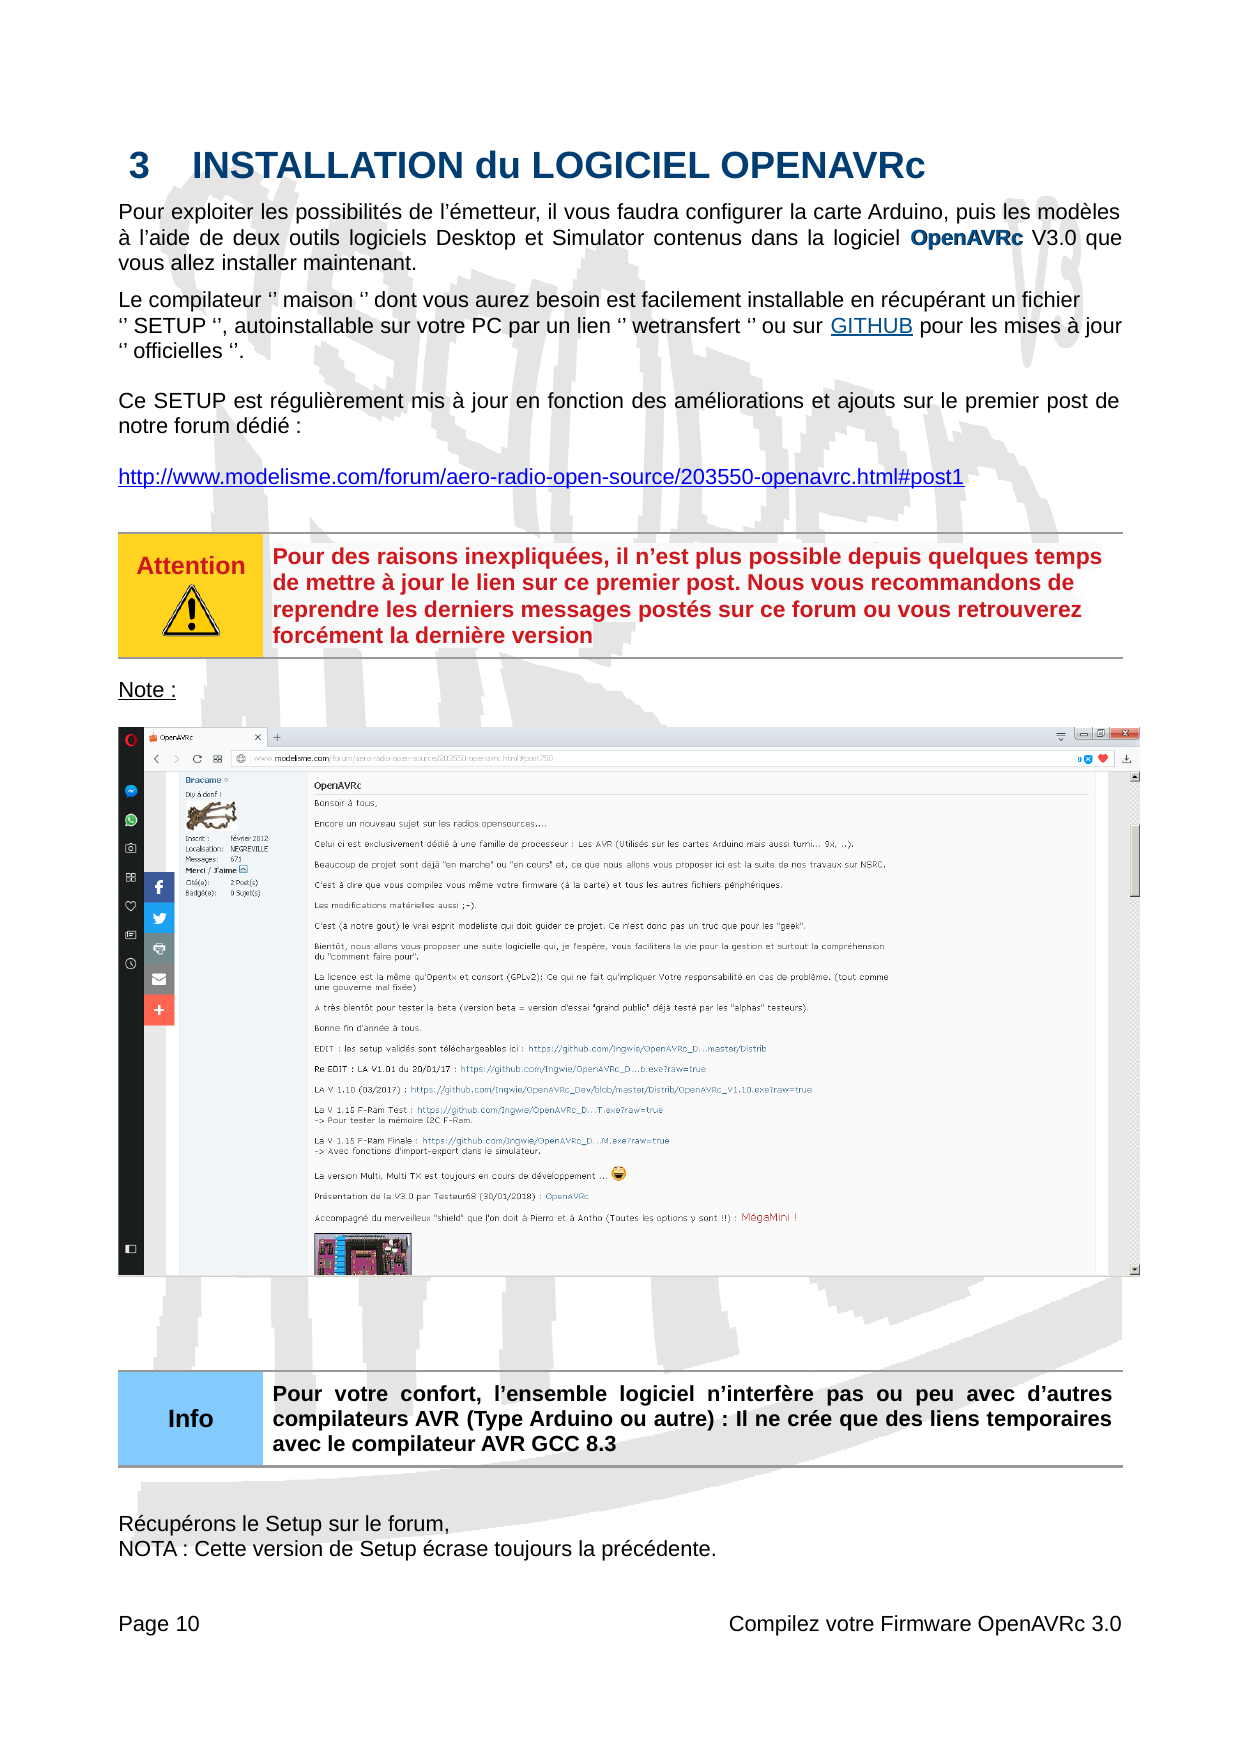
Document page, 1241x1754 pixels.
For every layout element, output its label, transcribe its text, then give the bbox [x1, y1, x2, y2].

text Note : [118, 677, 1122, 702]
text ‘’ SETUP ‘’, autoinstallable sur votre PC par un lien ‘’ wetransfert ‘’ ou sur GITHUB pour les mises à jour ‘’ officielles ‘’. [118, 313, 1122, 363]
text Pour exploiter les possibilités de l’émetteur, il vous faudra configurer la carte Arduino, puis les modèles à l’aide de deux outils logiciels Desktop et Simulator contenus dans la logiciel OpenAVRc V3.0 que vous allez installer maintenant. [118, 199, 1122, 275]
text Le compilateur ‘’ maison ‘’ dont vous aurez besoin est facilement installable en récupérant un fichier [118, 287, 1122, 313]
text Récupérons le Setup sur le forum, [118, 1510, 1122, 1536]
text NOTA : Cette version de Setup écrase toujours la précédente. [118, 1536, 1122, 1561]
table_header Attention [118, 534, 263, 657]
text http://www.modelisme.com/forum/aero-radio-open-source/203550-openavrc.html#post1 [118, 464, 1122, 489]
picture [118, 727, 1140, 1277]
subtitle INSTALLATION du LOGICIEL OPENAVRc [118, 143, 1122, 187]
picture [158, 580, 224, 640]
table_header Pour des raisons inexpliquées, il n’est plus possible depuis quelques temps de mettre à jour le lien sur ce premier post. Nous vous recommandons de reprendre les derniers messages postés sur ce forum ou vous retrouverez forcément la dernière version [264, 534, 1122, 657]
table_header Info [118, 1372, 263, 1465]
table_header Pour votre confort, l’ensemble logiciel n’interfère pas ou peu avec d’autres compilateurs AVR (Type Arduino ou autre) : Il ne crée que des liens temporaires avec le compilateur AVR GCC 8.3 [264, 1372, 1122, 1465]
text Ce SETUP est régulièrement mis à jour en fonction des améliorations et ajouts sur le premier post de notre forum dédié : [118, 388, 1122, 439]
